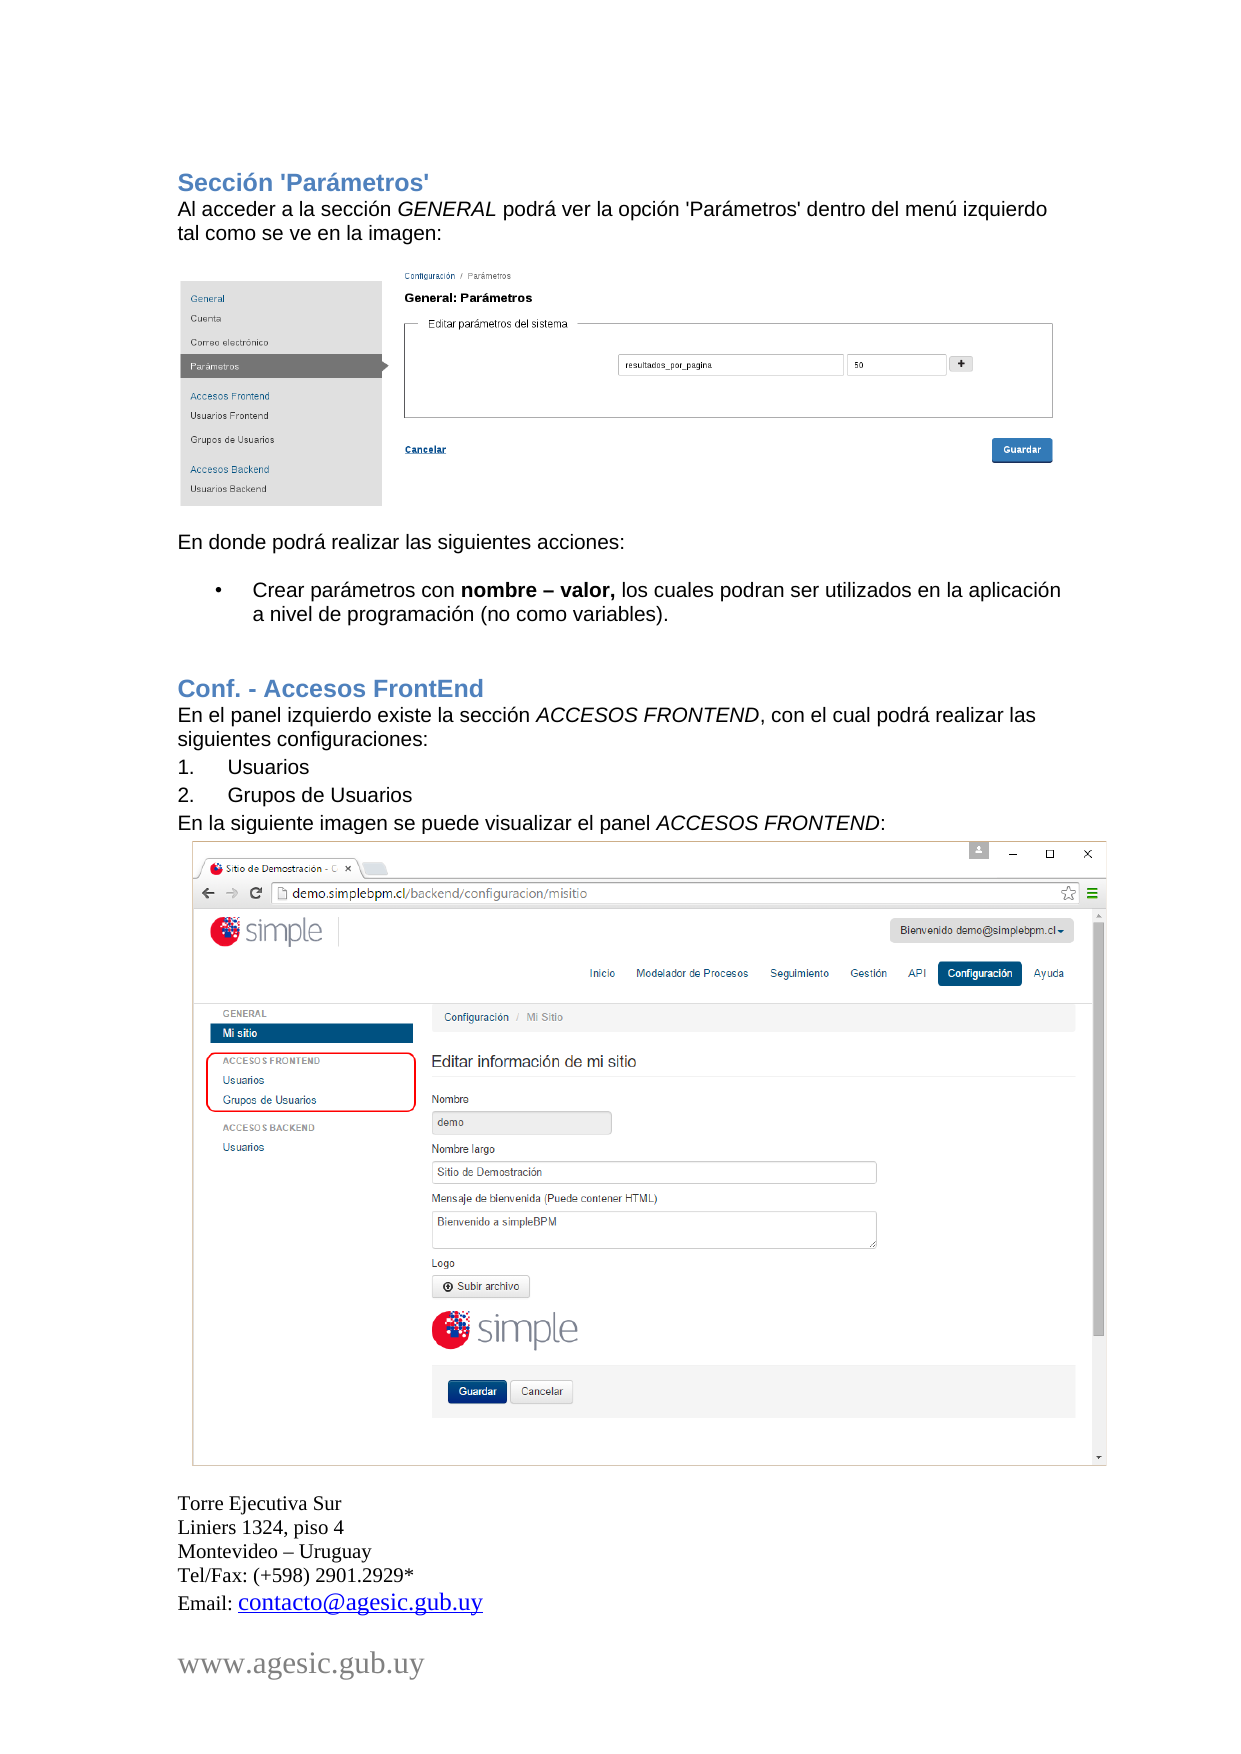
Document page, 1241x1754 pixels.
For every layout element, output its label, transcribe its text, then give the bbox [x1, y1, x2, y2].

text En el panel izquierdo existe la sección ACCESOS FRONTEND, con el cual podrá realizar las siguientes configuraciones: [177, 703, 1063, 751]
subtitle Sección 'Parámetros' [177, 168, 1063, 197]
text En la siguiente imagen se puede visualizar el panel ACCESOS FRONTEND: [177, 810, 1063, 834]
picture [177, 269, 1063, 506]
text Al acceder a la sección GENERAL podrá ver la opción 'Parámetros' dentro del menú izquierdo tal como se ve en la imagen: [177, 197, 1063, 245]
text En donde podrá realizar las siguientes acciones: [177, 530, 1063, 554]
list Grupos de Usuarios [177, 783, 1063, 807]
list Usuarios [177, 755, 1063, 779]
subtitle Conf. - Accesos FrontEnd [177, 674, 1063, 703]
picture [192, 841, 1107, 1466]
list Crear parámetros con nombre – valor, los cuales podran ser utilizados en la aplicación a nivel de programación (no como variables). [215, 578, 1063, 626]
